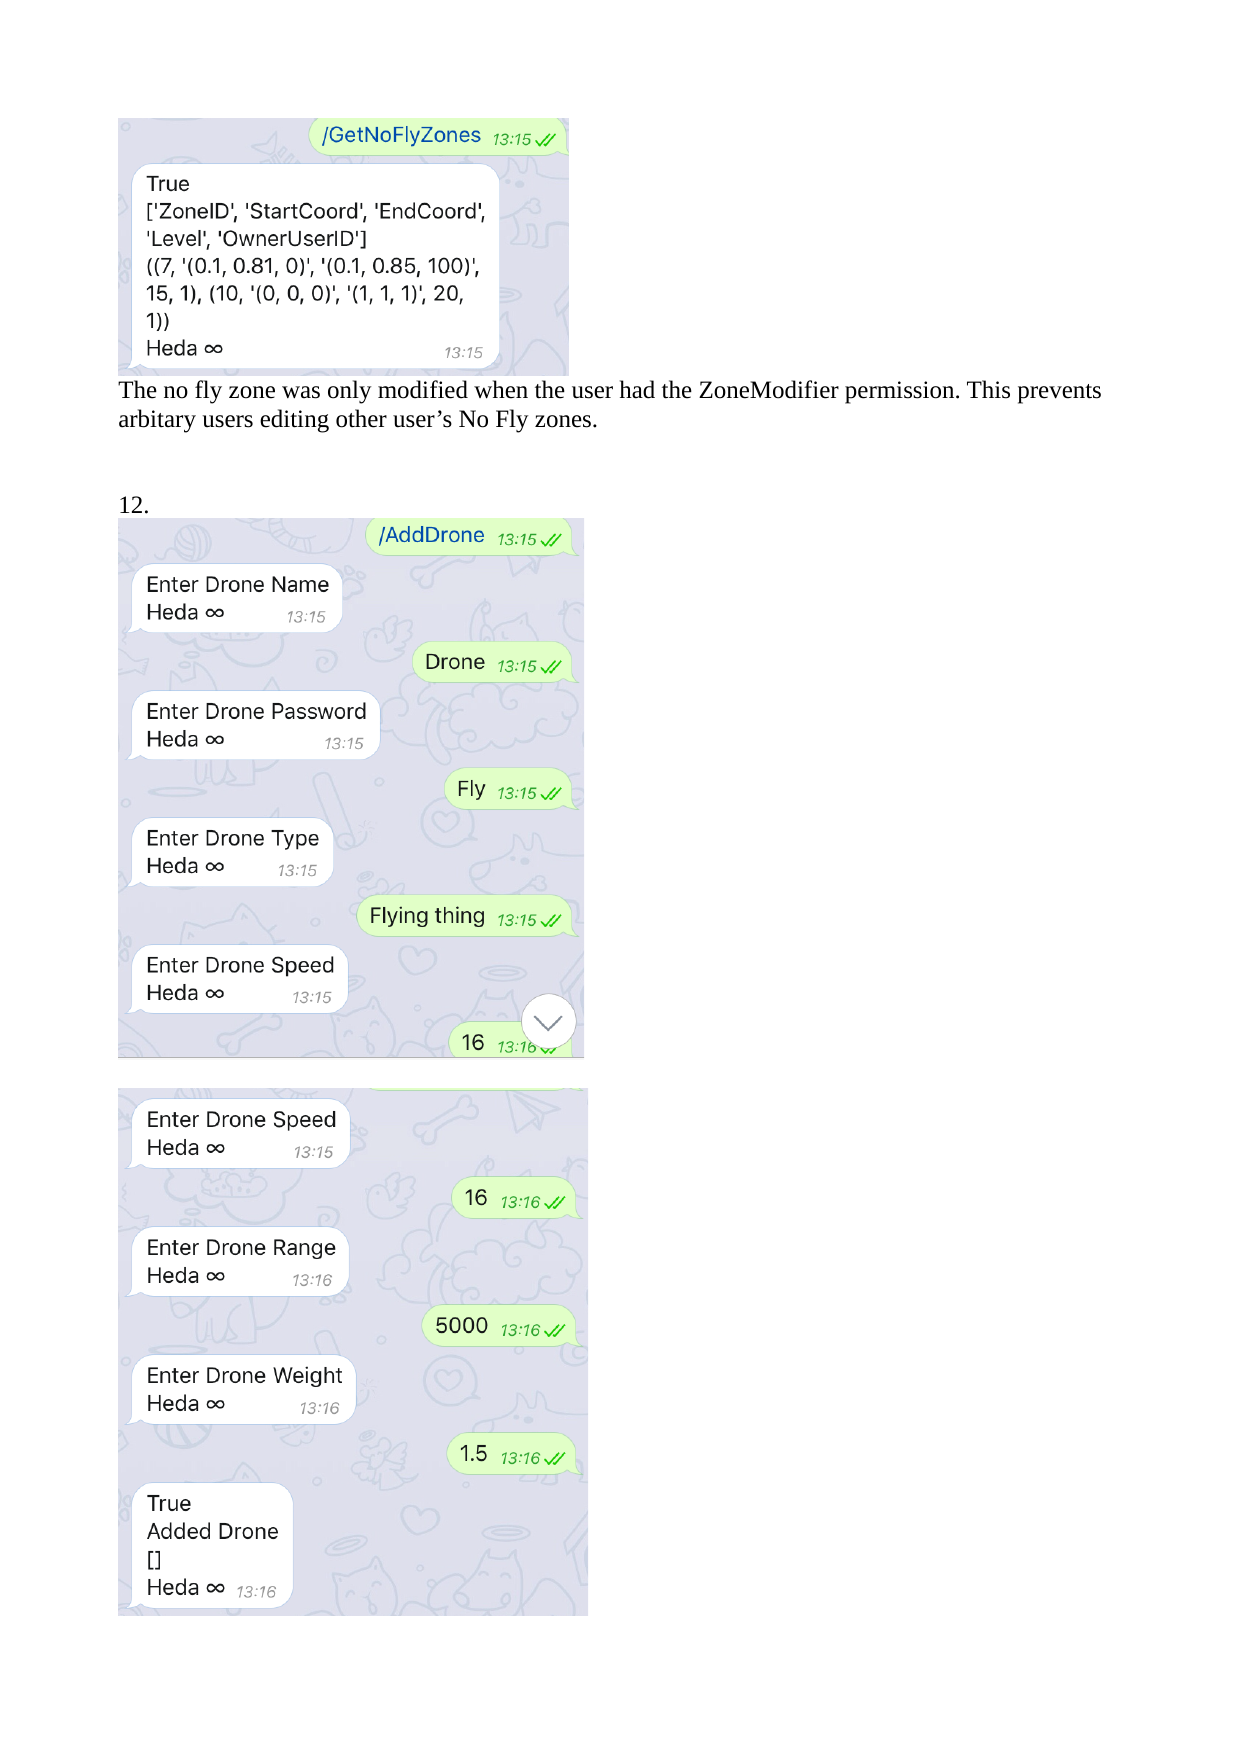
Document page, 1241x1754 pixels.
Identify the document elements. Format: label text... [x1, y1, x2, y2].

text 12. [118, 490, 1122, 519]
picture [118, 518, 585, 1060]
text The no fly zone was only modified when the user had the ZoneModifier permission. This prevents arbitary users editing other user’s No Fly zones. [118, 118, 1122, 433]
picture [118, 1088, 589, 1616]
picture [118, 118, 569, 376]
